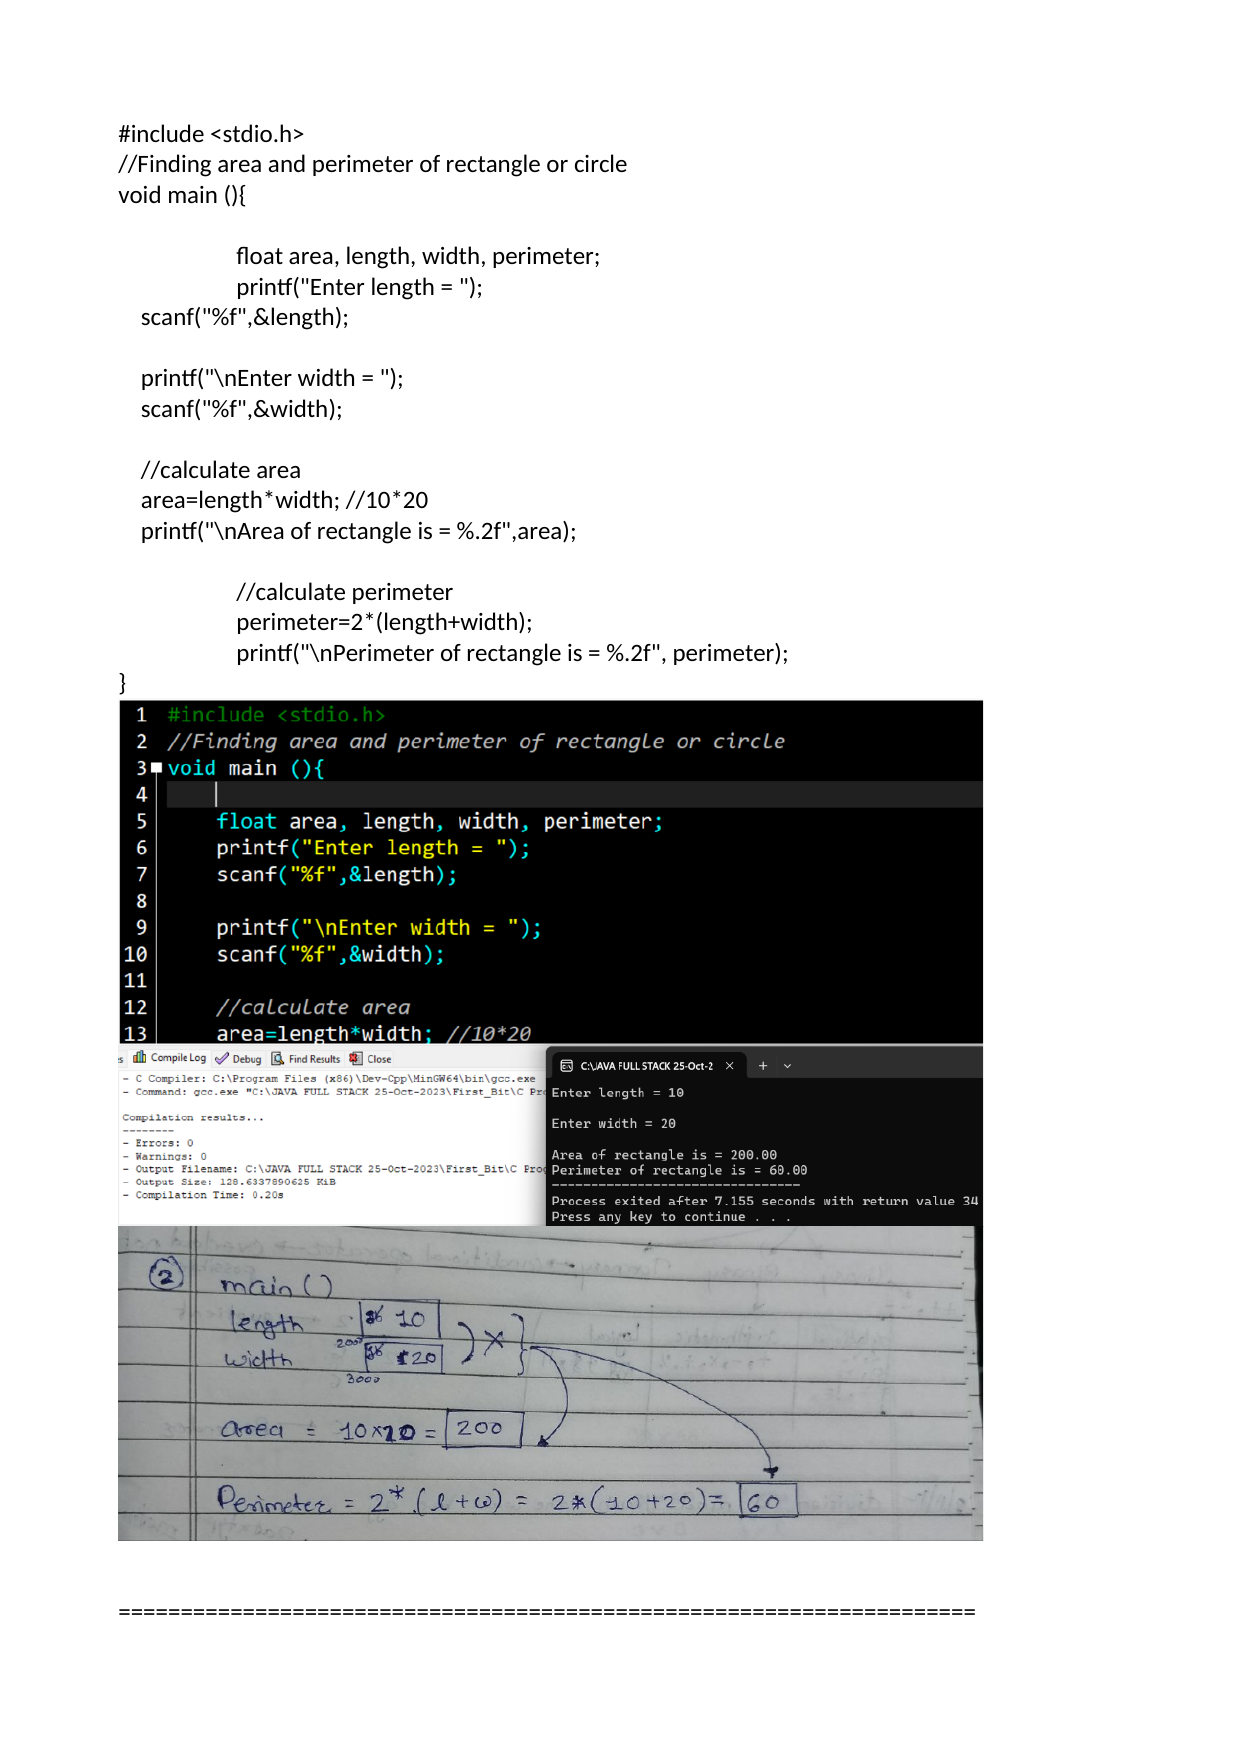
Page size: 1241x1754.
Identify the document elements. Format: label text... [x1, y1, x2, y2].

text //calculate area [118, 454, 1122, 484]
text } [118, 667, 1122, 698]
text printf("\nEnter width = "); [118, 362, 1122, 393]
text area=length*width; //10*20 [118, 484, 1122, 515]
text printf("\nPerimeter of rectangle is = %.2f", perimeter); [118, 637, 1122, 667]
text scanf("%f",&width); [118, 393, 1122, 423]
text ===================================================================== [118, 1597, 1122, 1627]
text //Finding area and perimeter of rectangle or circle [118, 149, 1122, 179]
text float area, length, width, perimeter; [118, 240, 1122, 271]
text #include <stdio.h> [118, 118, 1122, 149]
text void main (){ [118, 179, 1122, 210]
text perimeter=2*(length+width); [118, 606, 1122, 637]
text scanf("%f",&length); [118, 301, 1122, 332]
text printf("\nArea of rectangle is = %.2f",area); [118, 515, 1122, 545]
text printf("Enter length = "); [118, 271, 1122, 301]
text //calculate perimeter [118, 576, 1122, 606]
